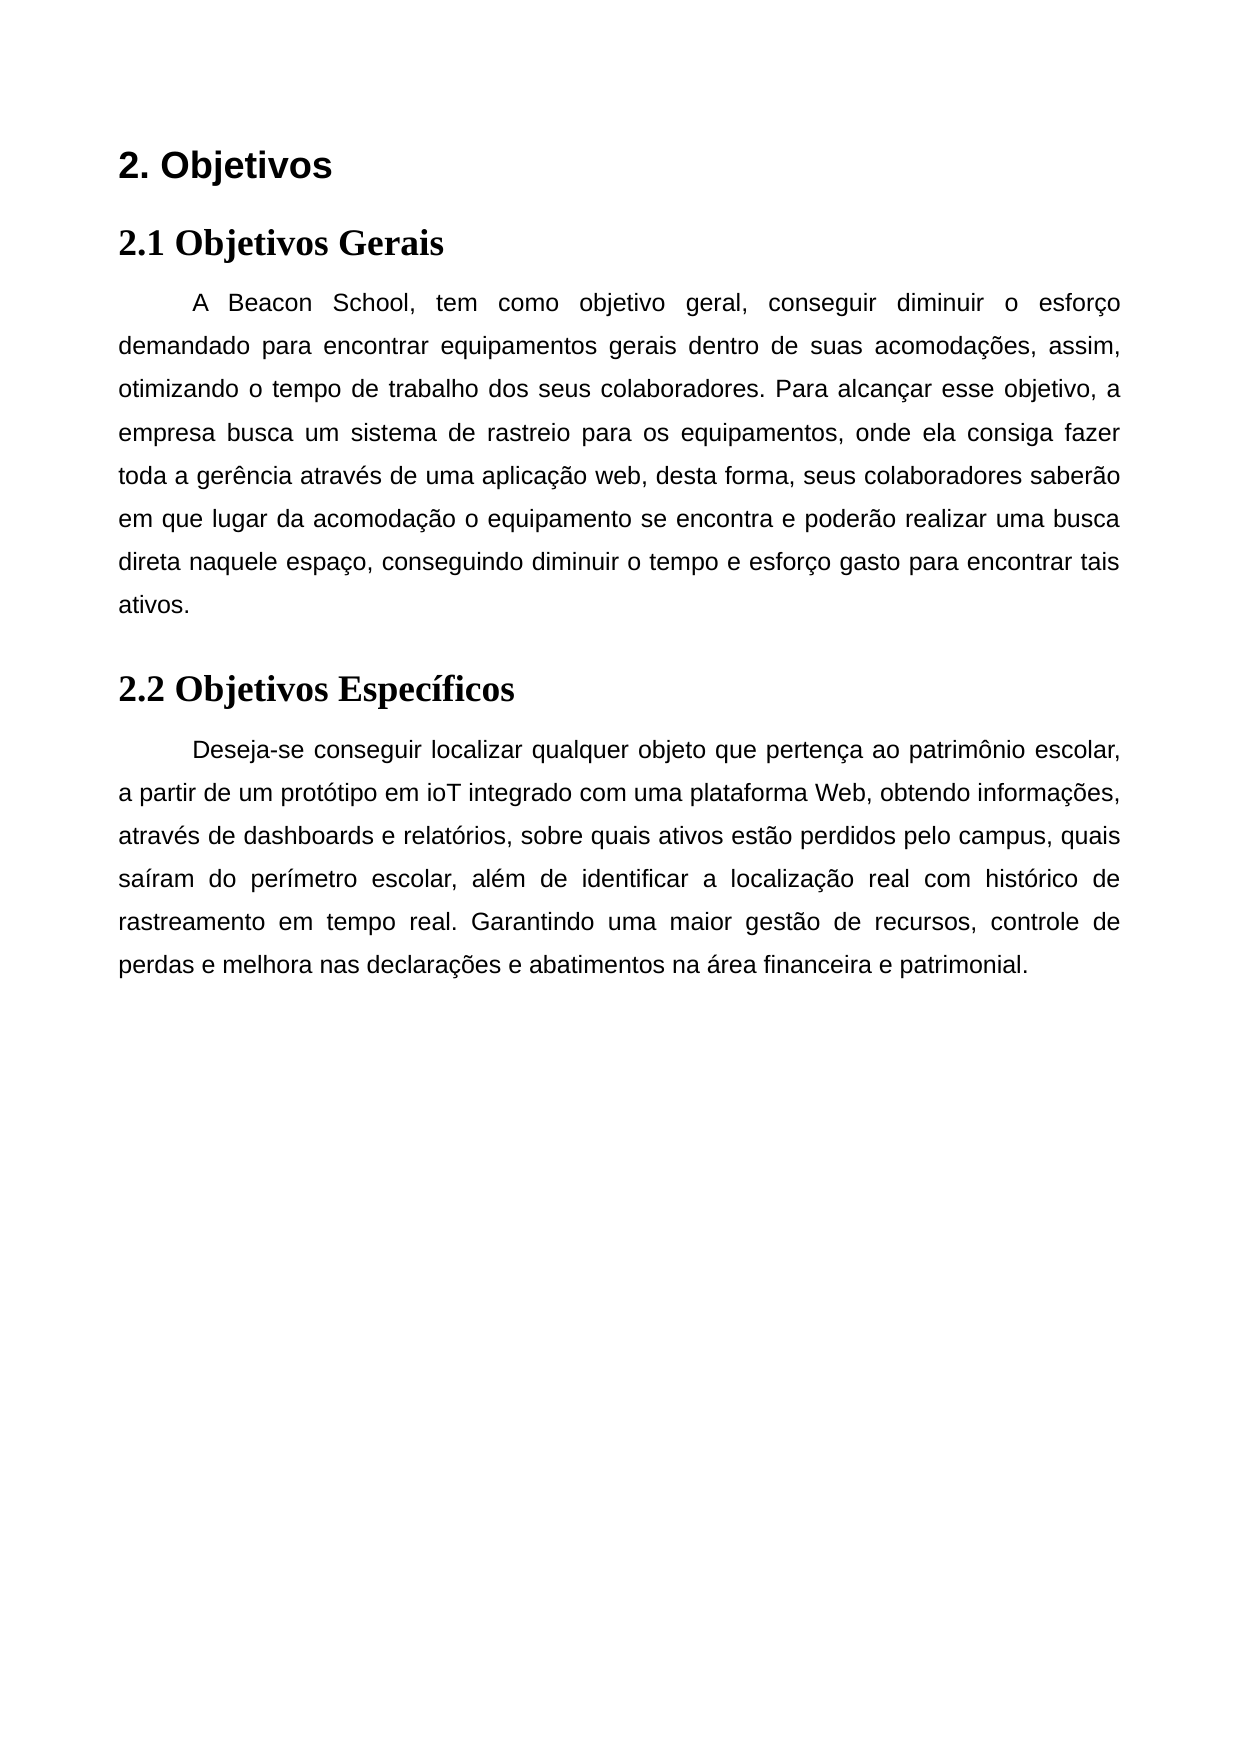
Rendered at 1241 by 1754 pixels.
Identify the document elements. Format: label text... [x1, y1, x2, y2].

text Deseja-se conseguir localizar qualquer objeto que pertença ao patrimônio escolar, a partir de um protótipo em ioT integrado com uma plataforma Web, obtendo informações, através de dashboards e relatórios, sobre quais ativos estão perdidos pelo campus, quais saíram do perímetro escolar, além de identificar a localização real com histórico de rastreamento em tempo real. Garantindo uma maior gestão de recursos, controle de perdas e melhora nas declarações e abatimentos na área financeira e patrimonial. [118, 735, 1122, 979]
text A Beacon School, tem como objetivo geral, conseguir diminuir o esforço demandado para encontrar equipamentos gerais dentro de suas acomodações, assim, otimizando o tempo de trabalho dos seus colaboradores. Para alcançar esse objetivo, a empresa busca um sistema de rastreio para os equipamentos, onde ela consiga fazer toda a gerência através de uma aplicação web, desta forma, seus colaboradores saberão em que lugar da acomodação o equipamento se encontra e poderão realizar uma busca direta naquele espaço, conseguindo diminuir o tempo e esforço gasto para encontrar tais ativos. [118, 288, 1122, 619]
subtitle 2. Objetivos [118, 143, 1122, 187]
subtitle 2.2 Objetivos Específicos [118, 667, 1122, 710]
subtitle 2.1 Objetivos Gerais [118, 220, 1122, 263]
